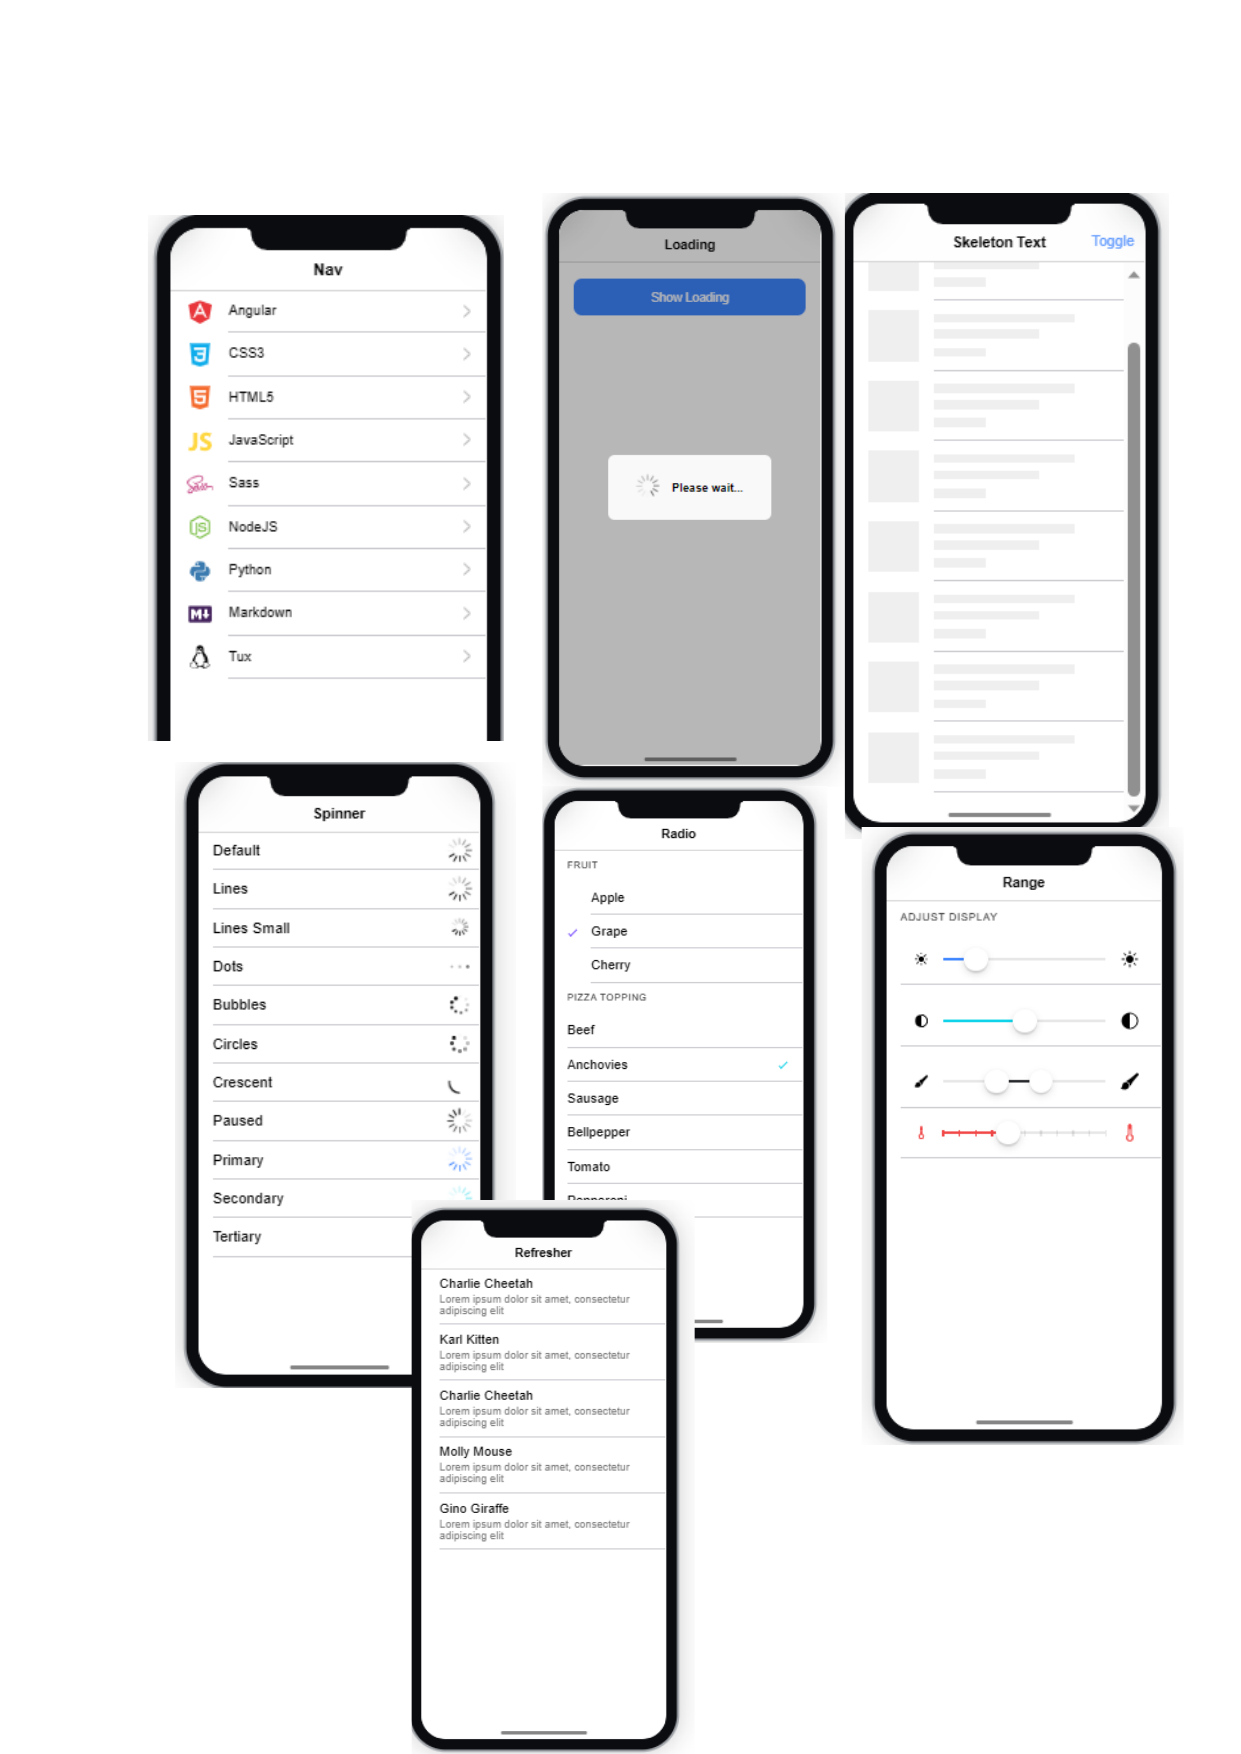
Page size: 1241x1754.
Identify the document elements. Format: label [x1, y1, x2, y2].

picture [175, 193, 1184, 1754]
picture [147, 215, 504, 741]
